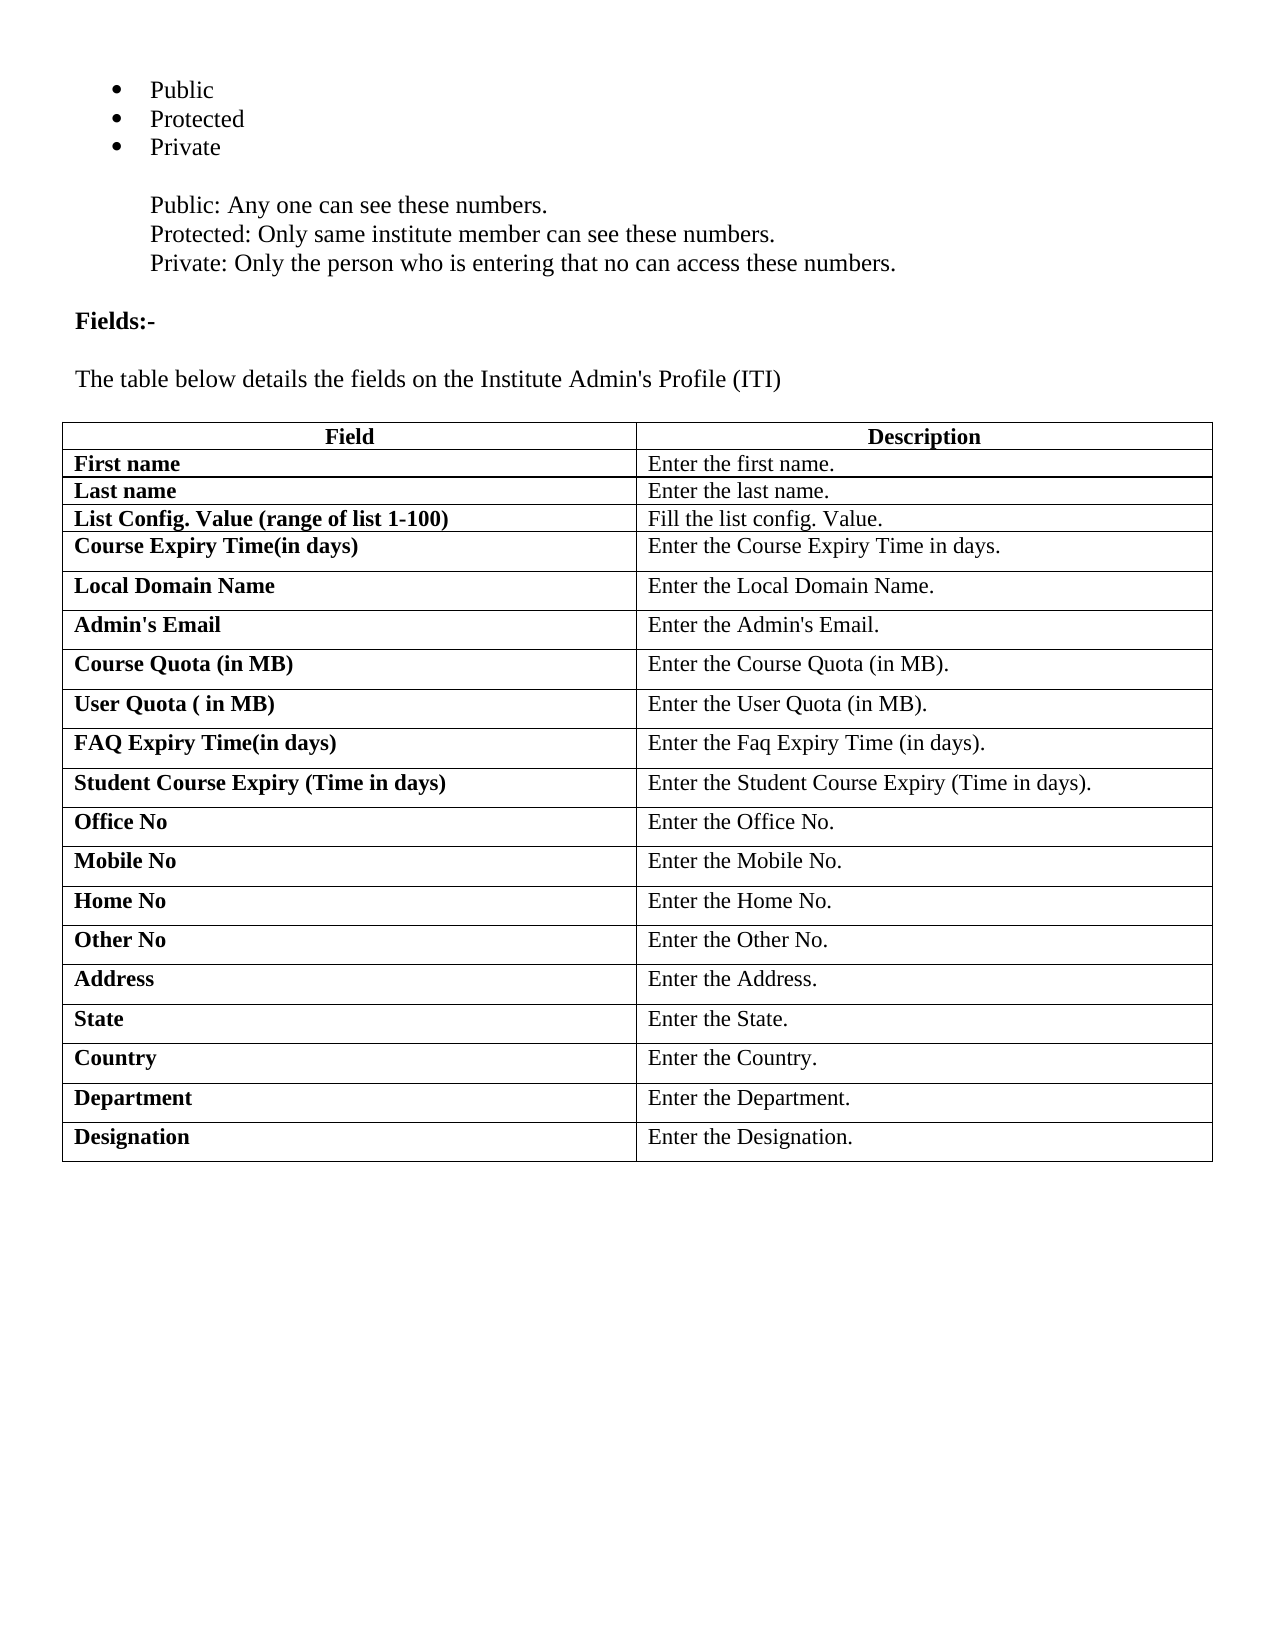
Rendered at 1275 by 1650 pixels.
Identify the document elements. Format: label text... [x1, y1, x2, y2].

table_cell Address [63, 965, 636, 1004]
table_cell Enter the State. [637, 1005, 1212, 1043]
text Fields:- [75, 306, 1200, 334]
table_cell Enter the User Quota (in MB). [637, 690, 1212, 728]
table_cell Department [63, 1084, 636, 1122]
table_cell Enter the Admin's Email. [637, 611, 1212, 649]
table_cell User Quota ( in MB) [63, 690, 636, 728]
table_cell Mobile No [63, 847, 636, 886]
table_cell Enter the Office No. [637, 808, 1212, 846]
table_cell State [63, 1005, 636, 1043]
table_cell Course Expiry Time(in days) [63, 532, 636, 571]
table_cell Admin's Email [63, 611, 636, 649]
table_cell Course Quota (in MB) [63, 650, 636, 689]
table_header Field [63, 423, 636, 449]
table_cell Country [63, 1044, 636, 1082]
table_cell Last name [63, 478, 636, 504]
table_cell Enter the last name. [637, 478, 1212, 504]
table_cell Home No [63, 887, 636, 925]
table_cell Designation [63, 1123, 636, 1161]
table_cell Other No [63, 926, 636, 964]
table_cell First name [63, 450, 636, 476]
table_cell Local Domain Name [63, 572, 636, 610]
table_cell Enter the Address. [637, 965, 1212, 1004]
table_cell FAQ Expiry Time(in days) [63, 729, 636, 767]
table_cell Enter the Other No. [637, 926, 1212, 964]
table_cell Student Course Expiry (Time in days) [63, 769, 636, 807]
table_cell Enter the Department. [637, 1084, 1212, 1122]
list Public [112, 75, 1200, 104]
table_cell Enter the Mobile No. [637, 847, 1212, 886]
list Public: Any one can see these numbers. Protected: Only same institute member can see these numbers. Private: Only the person who is entering that no can access these numbers. [150, 190, 1200, 277]
table_cell Enter the Student Course Expiry (Time in days). [637, 769, 1212, 807]
table_cell Enter the Course Expiry Time in days. [637, 532, 1212, 571]
table_cell Office No [63, 808, 636, 846]
table_cell Enter the Country. [637, 1044, 1212, 1082]
table_cell Enter the Designation. [637, 1123, 1212, 1161]
table_cell Enter the Faq Expiry Time (in days). [637, 729, 1212, 767]
table_cell Enter the Local Domain Name. [637, 572, 1212, 610]
table_cell Enter the first name. [637, 450, 1212, 476]
table_cell List Config. Value (range of list 1-100) [63, 505, 636, 531]
text The table below details the fields on the Institute Admin's Profile (ITI) [75, 364, 1200, 392]
table_cell Enter the Course Quota (in MB). [637, 650, 1212, 689]
table_cell Fill the list config. Value. [637, 505, 1212, 531]
table_header Description [637, 423, 1212, 449]
table_cell Enter the Home No. [637, 887, 1212, 925]
list Private [112, 132, 1200, 161]
list Protected [112, 104, 1200, 132]
